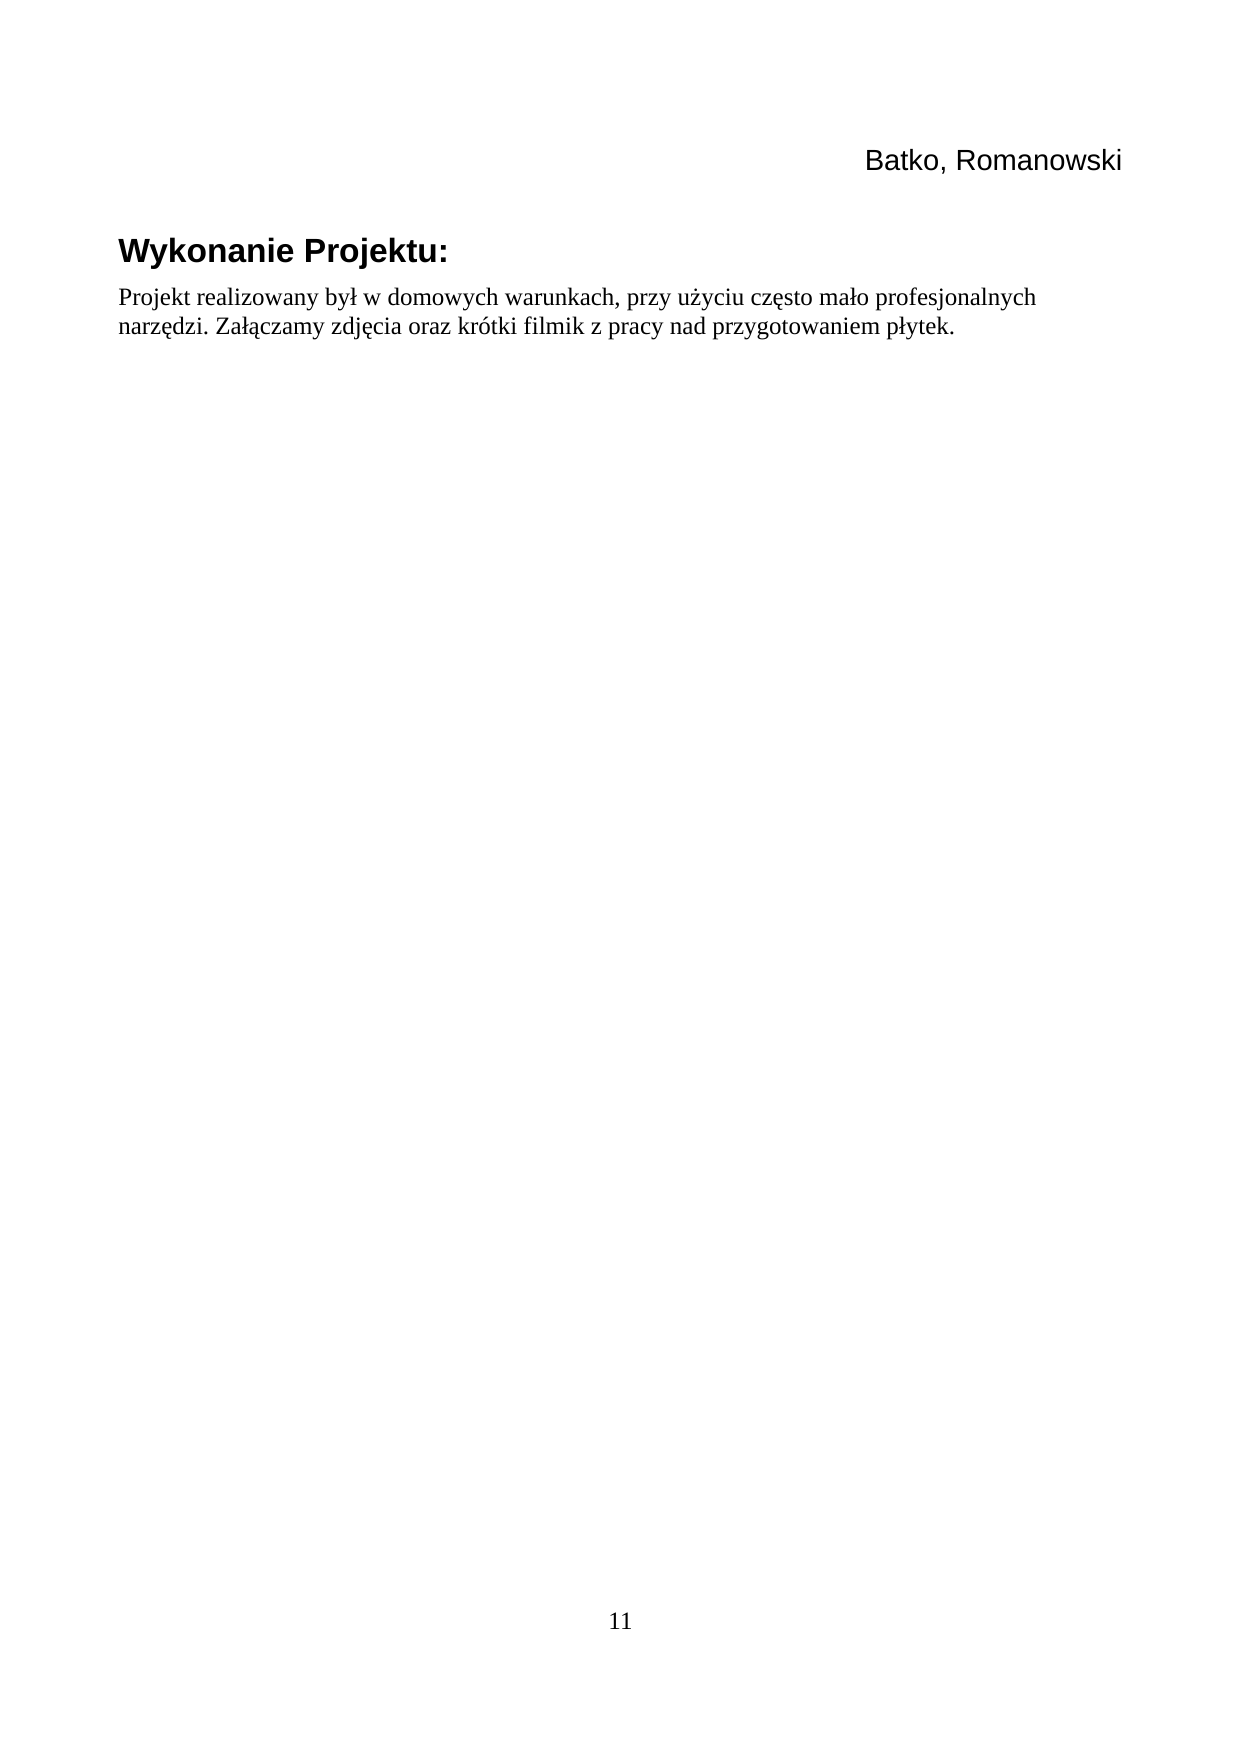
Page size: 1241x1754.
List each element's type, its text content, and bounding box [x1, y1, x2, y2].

subtitle Wykonanie Projektu: [118, 231, 1122, 270]
text Projekt realizowany był w domowych warunkach, przy użyciu często mało profesjonalnych narzędzi. Załączamy zdjęcia oraz krótki filmik z pracy nad przygotowaniem płytek. [118, 282, 1122, 340]
